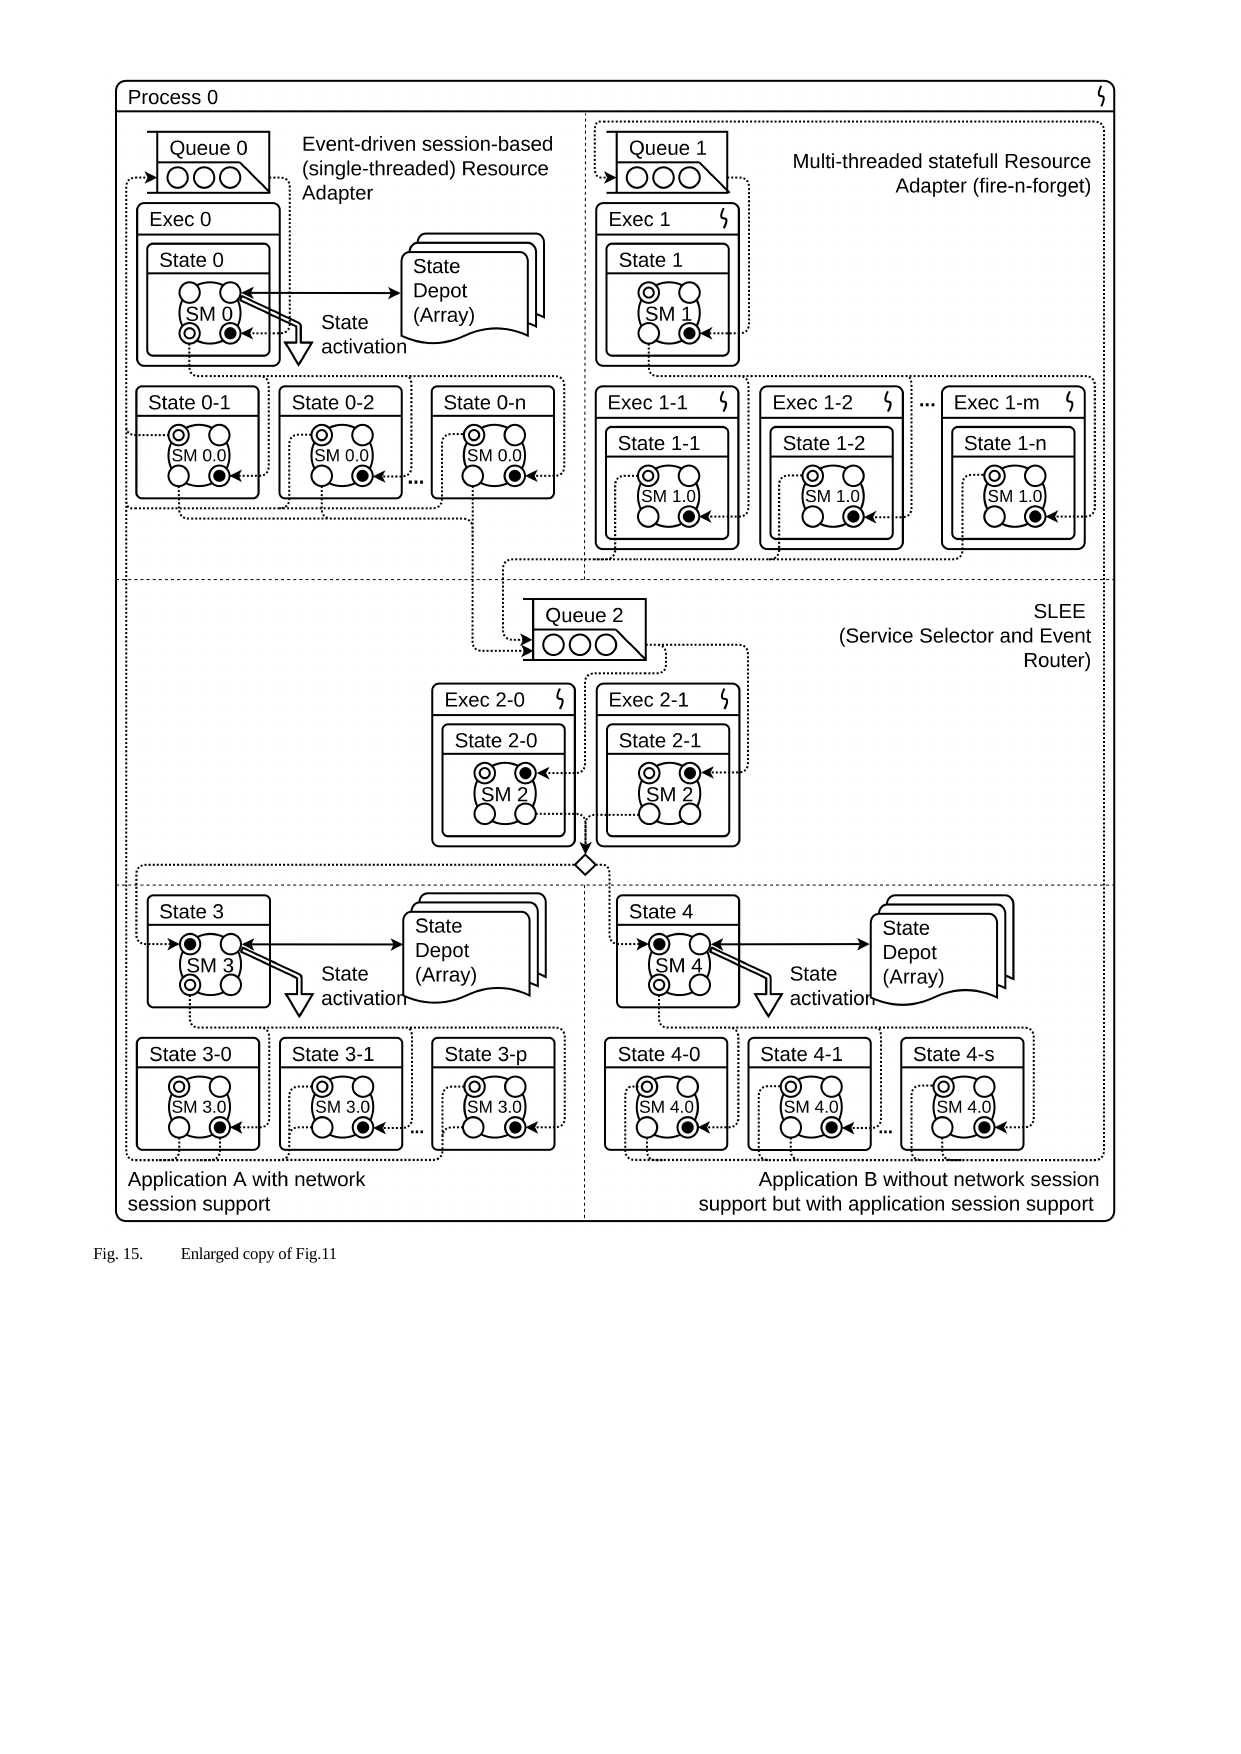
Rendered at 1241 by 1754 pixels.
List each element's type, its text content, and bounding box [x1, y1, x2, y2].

picture [95, 60, 1135, 1244]
list Enlarged copy of Fig.11 [93, 57, 1147, 1263]
